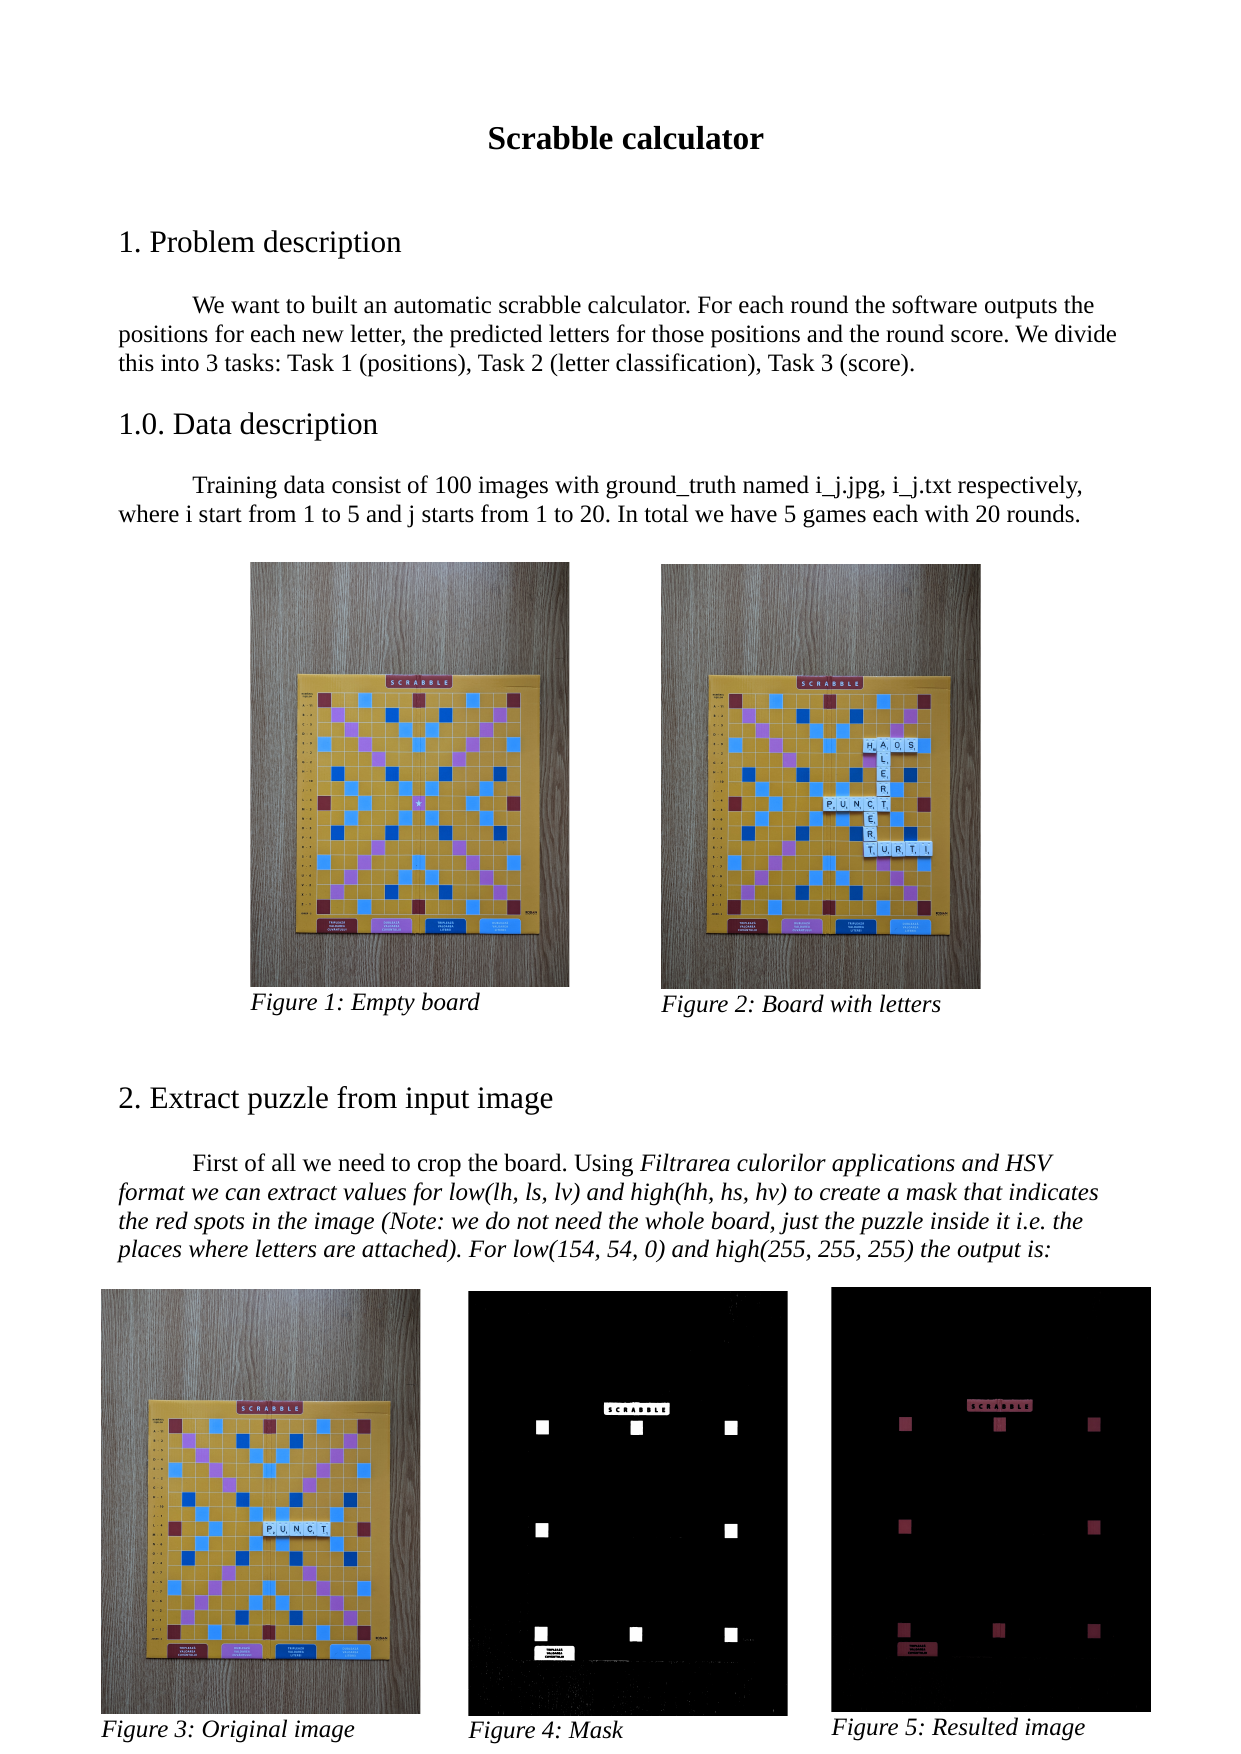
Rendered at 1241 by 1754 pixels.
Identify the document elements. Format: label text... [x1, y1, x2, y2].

text Figure 2: Board with letters [661, 989, 981, 1017]
text We want to built an automatic scrabble calculator. For each round the software outputs the positions for each new letter, the predicted letters for those positions and the round score. We divide this into 3 tasks: Task 1 (positions), Task 2 (letter classification), Task 3 (score). [118, 291, 1122, 377]
text 1. Problem description [118, 223, 1122, 259]
picture [250, 562, 570, 987]
text First of all we need to crop the board. Using Filtrarea culorilor applications and HSV format we can extract values for low(lh, ls, lv) and high(hh, hs, hv) to create a mask that indicates the red spots in the image (Note: we do not need the whole board, just the puzzle inside it i.e. the places where letters are attached). For low(154, 54, 0) and high(255, 255, 255) the output is: [118, 1146, 1122, 1263]
text 1.0. Data description [118, 406, 1122, 442]
picture [831, 1287, 1151, 1712]
text Scrabble calculator [118, 118, 1122, 156]
picture [468, 1291, 788, 1716]
text Figure 3: Original image [101, 1714, 421, 1743]
text Figure 1: Empty board [250, 987, 569, 1015]
text Training data consist of 100 images with ground_truth named i_j.jpg, i_j.txt respectively, where i start from 1 to 5 and j starts from 1 to 20. In total we have 5 games each with 20 rounds. [118, 470, 1122, 528]
text Figure 4: Mask [468, 1716, 788, 1744]
picture [101, 1289, 421, 1714]
text 2. Extract puzzle from input image [118, 1079, 1122, 1115]
picture [661, 564, 981, 989]
text Figure 5: Resulted image [831, 1712, 1151, 1740]
